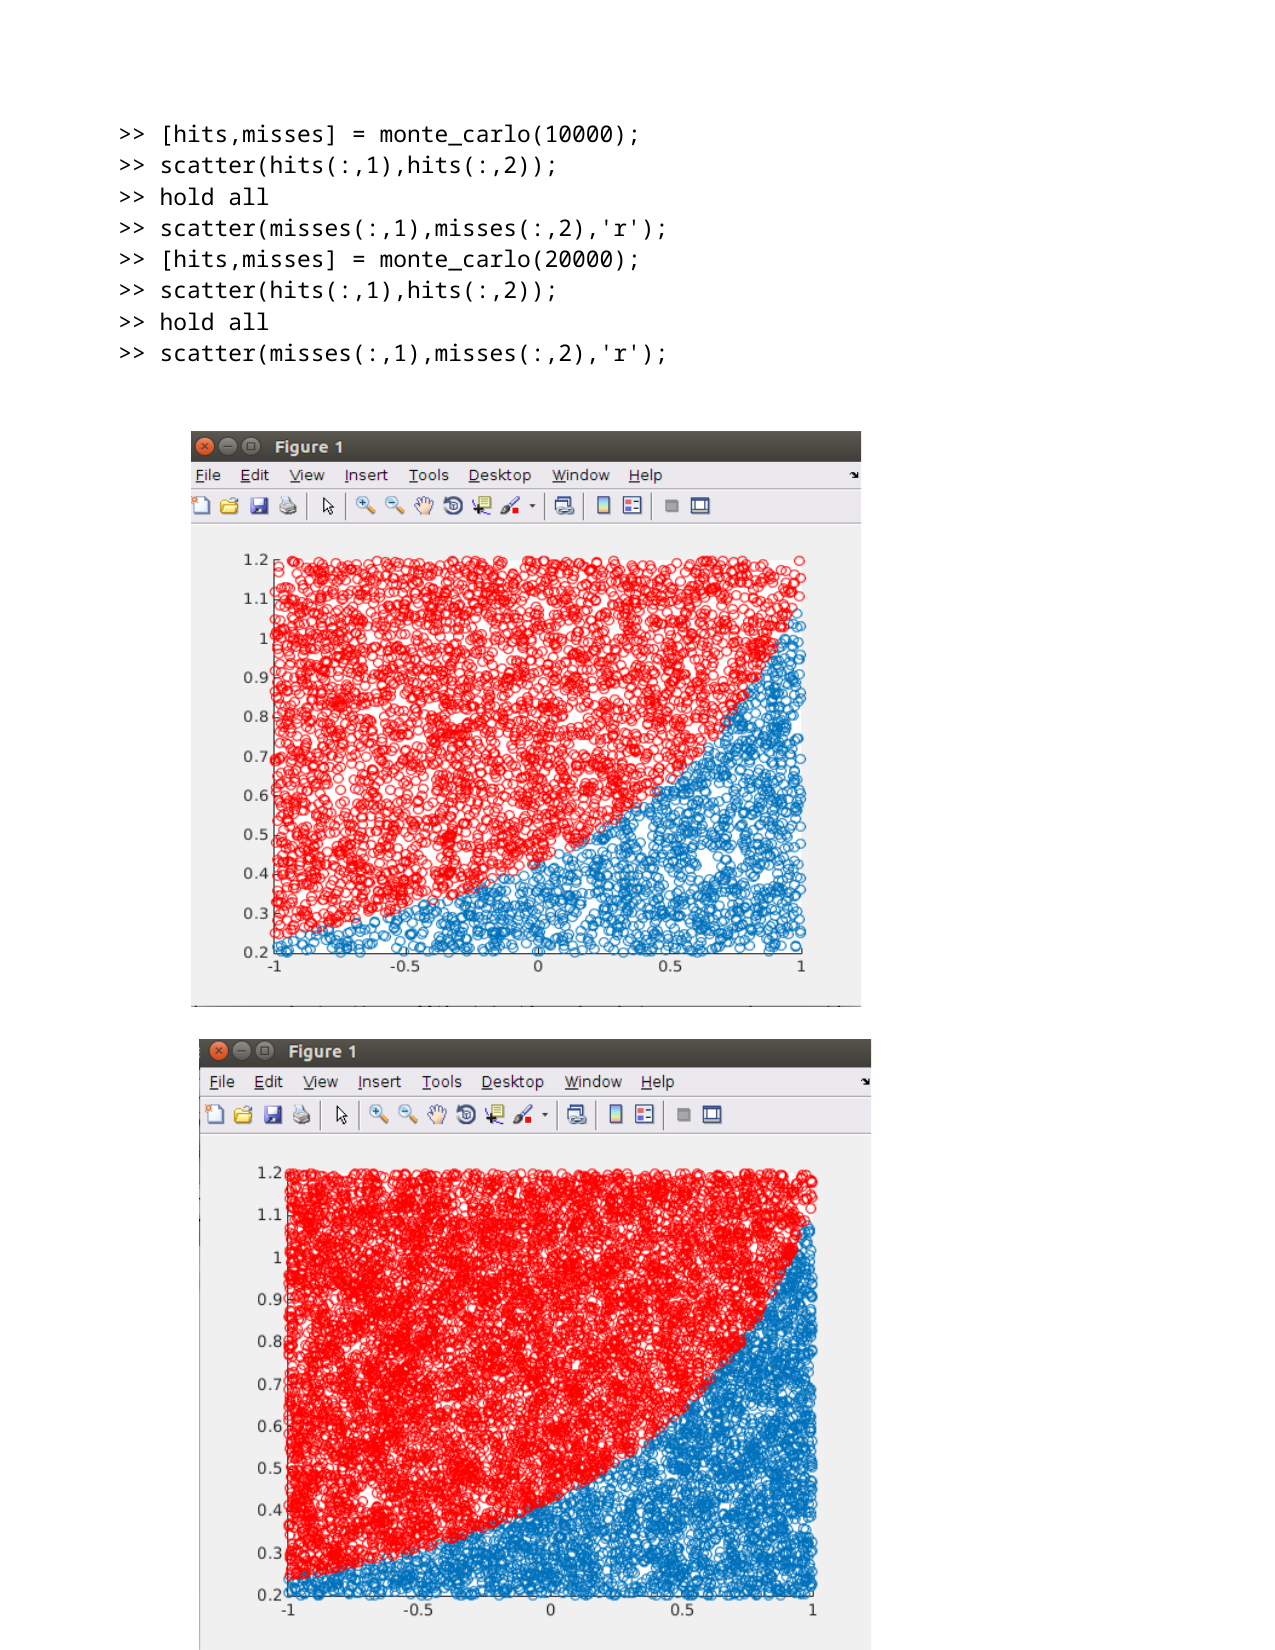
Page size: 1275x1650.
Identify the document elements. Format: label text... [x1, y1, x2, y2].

text >> [hits,misses] = monte_carlo(20000); [118, 243, 1157, 274]
text >> [hits,misses] = monte_carlo(10000); [118, 118, 1157, 149]
text >> scatter(misses(:,1),misses(:,2),'r'); [118, 212, 1157, 243]
picture [191, 431, 862, 1007]
picture [199, 1039, 872, 1650]
text >> hold all [118, 181, 1157, 212]
text >> hold all [118, 306, 1157, 337]
text >> scatter(hits(:,1),hits(:,2)); [118, 274, 1157, 306]
text >> scatter(misses(:,1),misses(:,2),'r'); [118, 337, 1157, 368]
text >> scatter(hits(:,1),hits(:,2)); [118, 149, 1157, 181]
